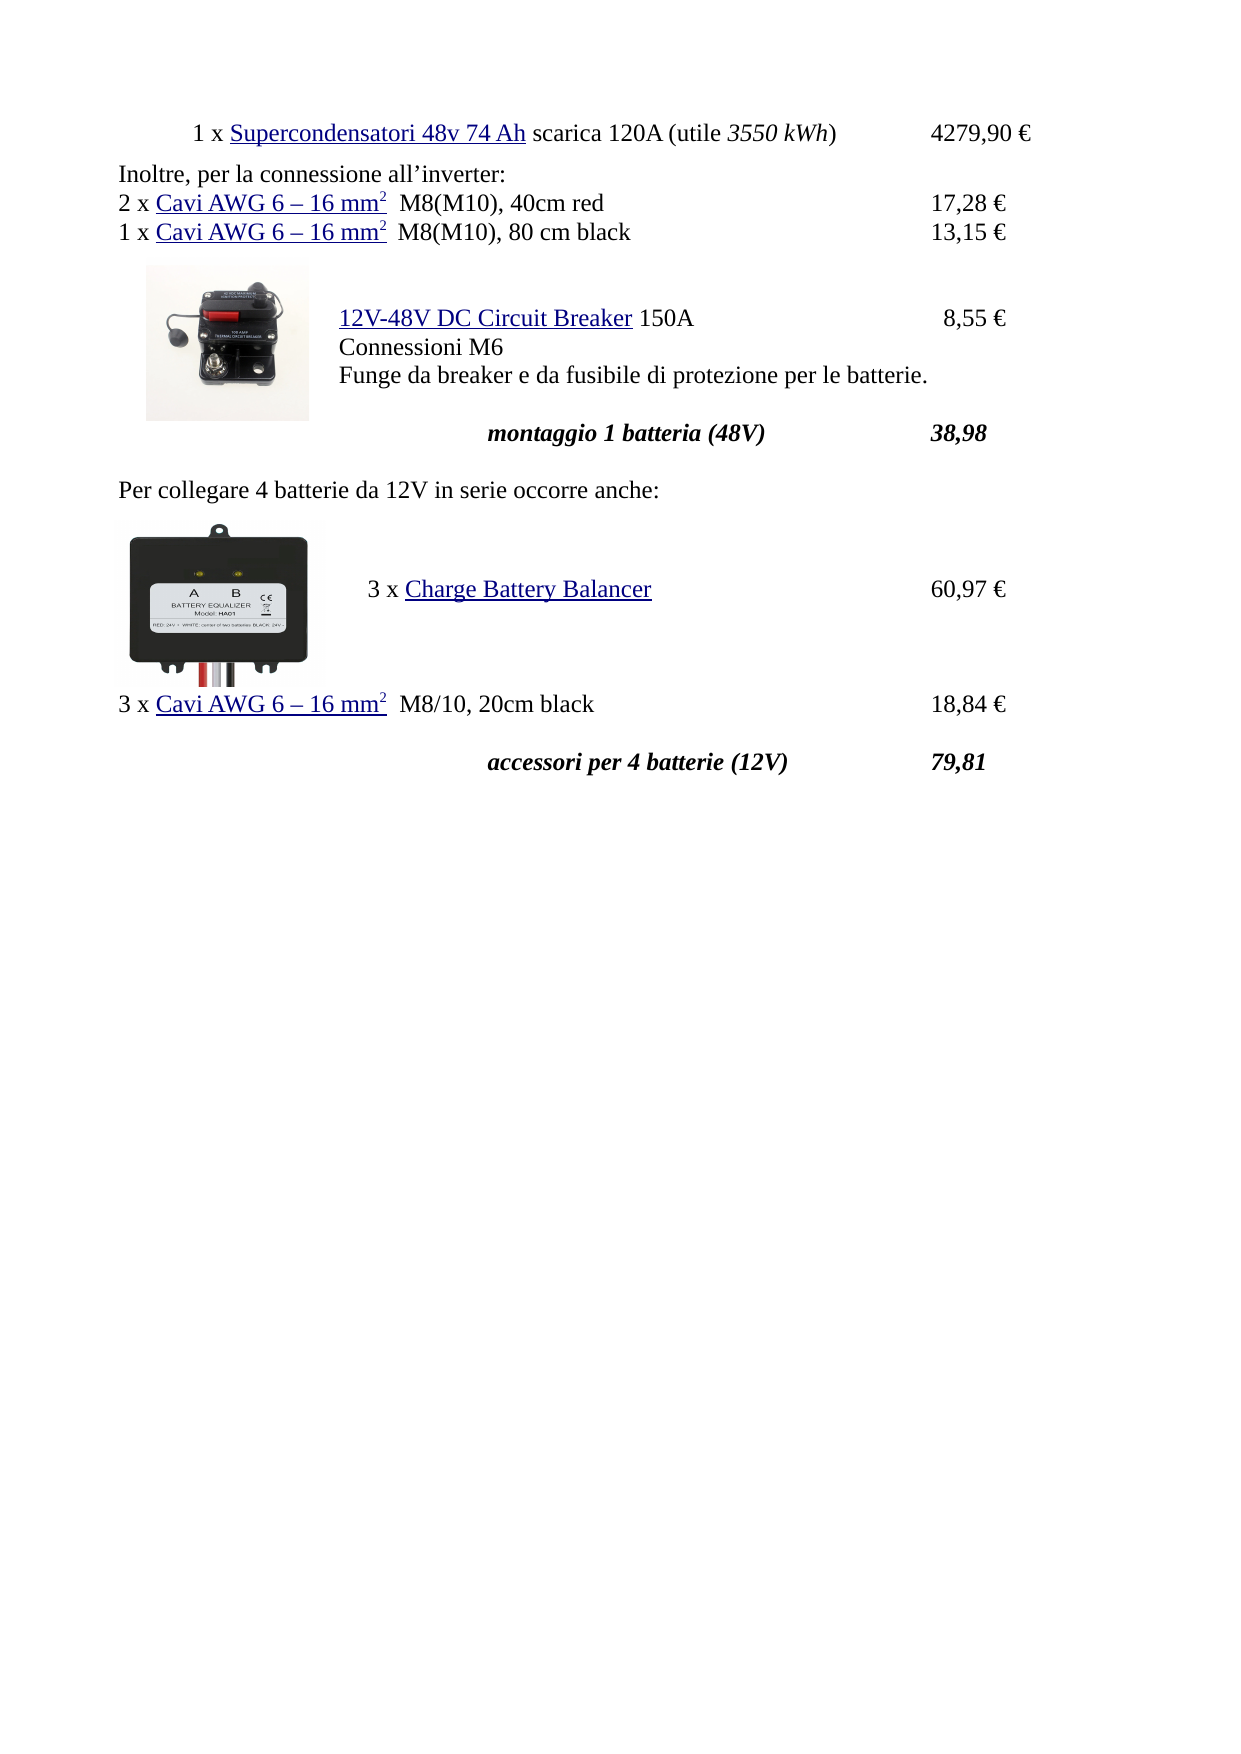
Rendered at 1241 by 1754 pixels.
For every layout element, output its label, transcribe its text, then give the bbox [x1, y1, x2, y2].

text [118, 332, 146, 361]
text 2 x Cavi AWG 6 – 16 mm2 M8(M10), 40cm red 17,28 € [118, 188, 1122, 217]
picture [146, 257, 310, 421]
text 3 x Charge Battery Balancer 60,97 € [326, 574, 1122, 603]
text 3 x Cavi AWG 6 – 16 mm2 M8/10, 20cm black 18,84 € [118, 689, 1122, 718]
text [118, 303, 146, 332]
text montaggio 1 batteria (48V) 38,98 [118, 418, 1122, 447]
text Per collegare 4 batterie da 12V in serie occorre anche: [118, 476, 1122, 504]
text Inoltre, per la connessione all’inverter: [118, 159, 1122, 188]
picture [114, 520, 326, 687]
text 1 x Cavi AWG 6 – 16 mm2 M8(M10), 80 cm black 13,15 € [118, 217, 1122, 246]
text accessori per 4 batterie (12V) 79,81 [118, 747, 1122, 776]
text Funge da breaker e da fusibile di protezione per le batterie. [310, 361, 1122, 389]
text 12V-48V DC Circuit Breaker 150A 8,55 € [310, 303, 1122, 332]
text Connessioni M6 [310, 332, 1122, 361]
text 1 x Supercondensatori 48v 74 Ah scarica 120A (utile 3550 kWh) 4279,90 € [118, 118, 1122, 147]
